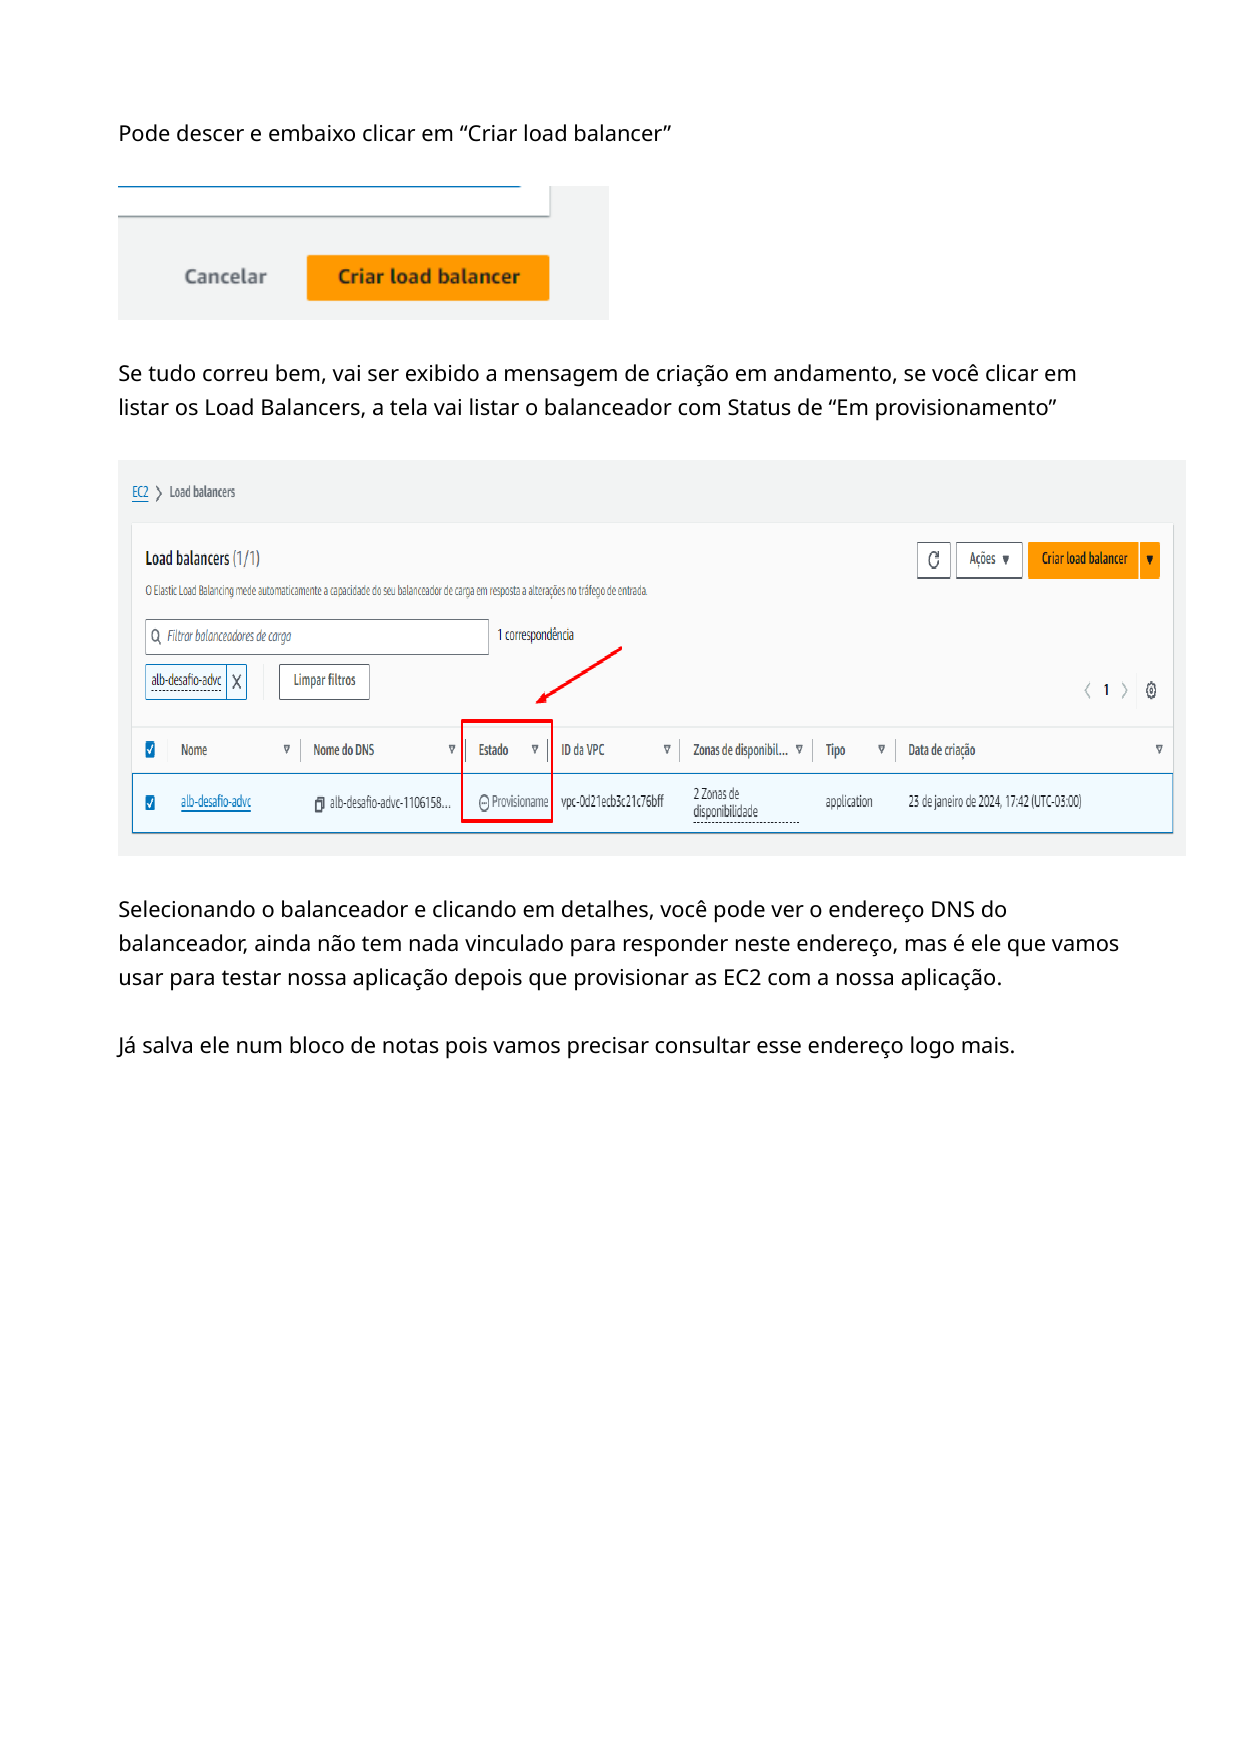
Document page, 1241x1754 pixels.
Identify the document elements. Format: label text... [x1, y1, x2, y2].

text Selecionando o balanceador e clicando em detalhes, você pode ver o endereço DNS do balanceador, ainda não tem nada vinculado para responder neste endereço, mas é ele que vamos usar para testar nossa aplicação depois que provisionar as EC2 com a nossa aplicação. [118, 893, 1122, 992]
text Se tudo correu bem, vai ser exibido a mensagem de criação em andamento, se você clicar em listar os Load Balancers, a tela vai listar o balanceador com Status de “Em provisionamento” [118, 358, 1122, 422]
text Já salva ele num bloco de notas pois vamos precisar consultar esse endereço logo mais. [118, 1030, 1122, 1060]
text Pode descer e embaixo clicar em “Criar load balancer” [118, 118, 1122, 148]
picture [118, 460, 1186, 856]
picture [118, 186, 609, 320]
